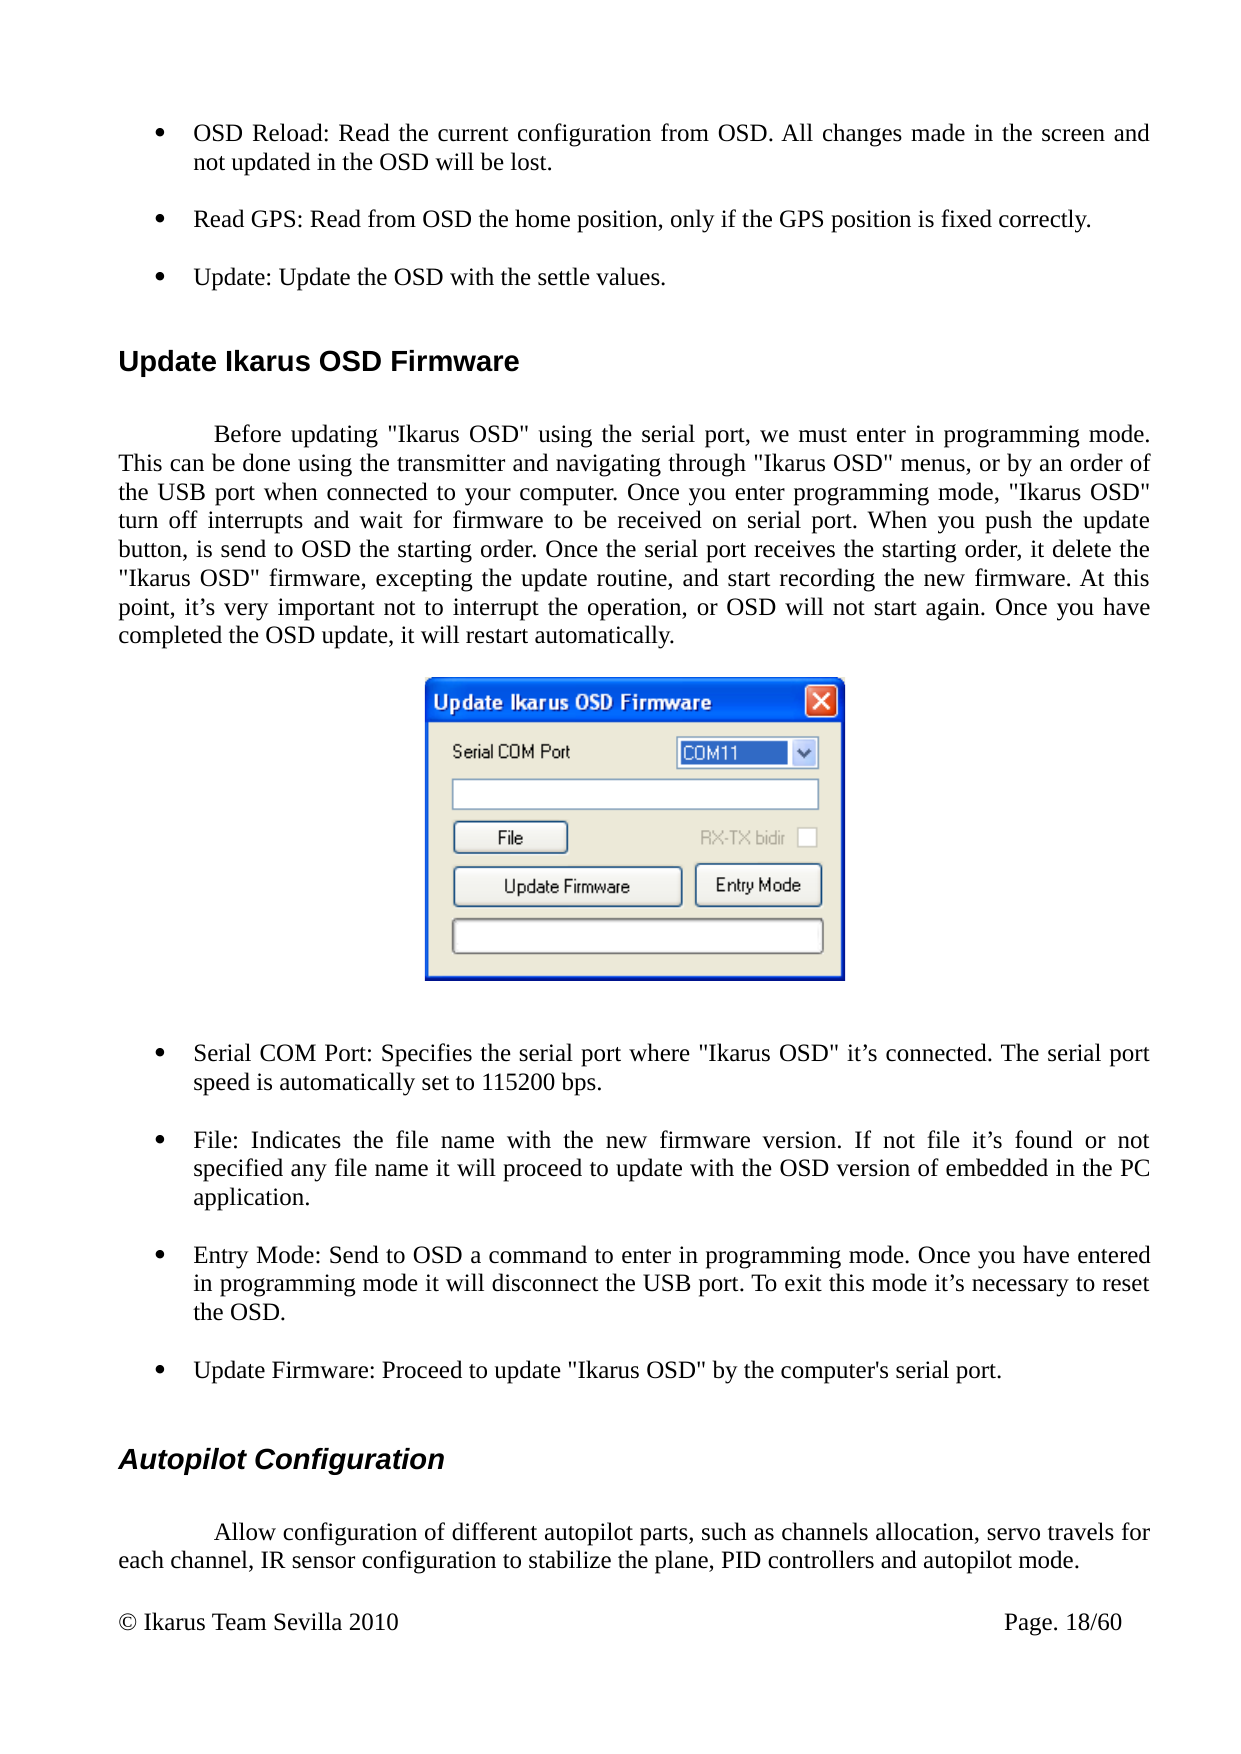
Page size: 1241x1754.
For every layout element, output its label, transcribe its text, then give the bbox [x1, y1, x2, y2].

picture [424, 677, 846, 981]
subtitle Autopilot Configuration [118, 1442, 1152, 1476]
list Entry Mode: Send to OSD a command to enter in programming mode. Once you have entered in programming mode it will disconnect the USB port. To exit this mode it’s necessary to reset the OSD. [156, 1240, 1152, 1326]
subtitle Update Ikarus OSD Firmware [118, 344, 1152, 378]
text Allow configuration of different autopilot parts, such as channels allocation, servo travels for each channel, IR sensor configuration to stabilize the plane, PID controllers and autopilot mode. [118, 1517, 1152, 1574]
list File: Indicates the file name with the new firmware version. If not file it’s found or not specified any file name it will proceed to update with the OSD version of embedded in the PC application. [156, 1125, 1152, 1211]
list Update Firmware: Proceed to update "Ikarus OSD" by the computer's serial port. [156, 1355, 1152, 1383]
list Update: Update the OSD with the settle values. [156, 262, 1152, 291]
list Serial COM Port: Specifies the serial port where "Ikarus OSD" it’s connected. The serial port speed is automatically set to 115200 bps. [156, 1038, 1152, 1096]
list Read GPS: Read from OSD the home position, only if the GPS position is fixed correctly. [156, 204, 1152, 233]
text Before updating "Ikarus OSD" using the serial port, we must enter in programming mode. This can be done using the transmitter and navigating through "Ikarus OSD" menus, or by an order of the USB port when connected to your computer. Once you enter programming mode, "Ikarus OSD" turn off interrupts and wait for firmware to be received on serial port. When you push the update button, is send to OSD the starting order. Once the serial port receives the starting order, it delete the "Ikarus OSD" firmware, excepting the update routine, and start recording the new firmware. At this point, it’s very important not to interrupt the operation, or OSD will not start again. Once you have completed the OSD update, it will restart automatically. [118, 419, 1152, 649]
list OSD Reload: Read the current configuration from OSD. All changes made in the screen and not updated in the OSD will be lost. [156, 118, 1152, 176]
